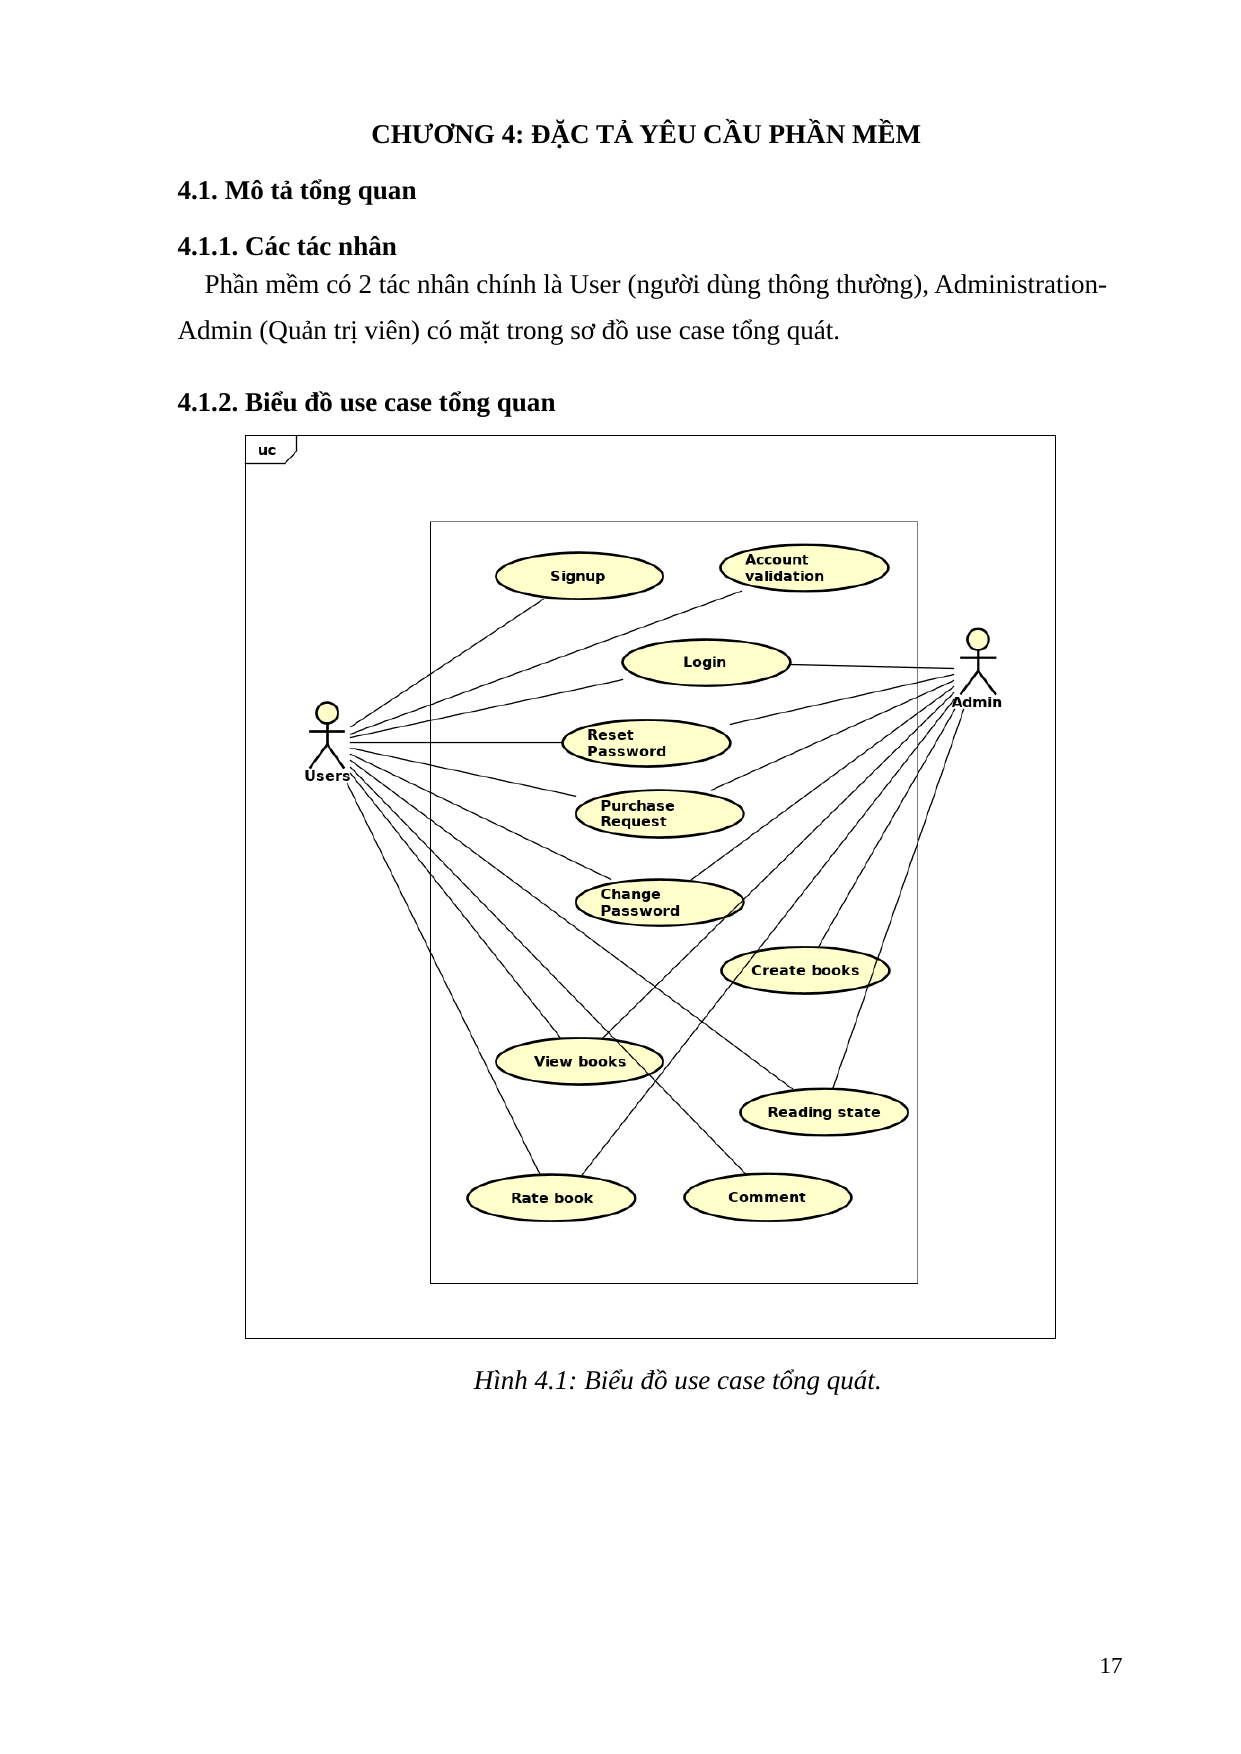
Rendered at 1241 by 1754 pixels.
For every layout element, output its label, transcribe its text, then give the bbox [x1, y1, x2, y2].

text Hình 4.1: Biểu đồ use case tổng quát. [177, 1334, 1122, 1395]
subtitle CHƯƠNG 4: ĐẶC TẢ YÊU CẦU PHẦN MỀM [177, 118, 1122, 149]
text Phần mềm có 2 tác nhân chính là User (người dùng thông thường), Administration-Admin (Quản trị viên) có mặt trong sơ đồ use case tổng quát. [177, 268, 1122, 346]
subtitle 4.1. Mô tả tổng quan [177, 174, 1122, 205]
subtitle 4.1.2. Biểu đồ use case tổng quan [177, 386, 1122, 417]
picture [233, 424, 1066, 1348]
subtitle 4.1.1. Các tác nhân [177, 230, 1122, 262]
